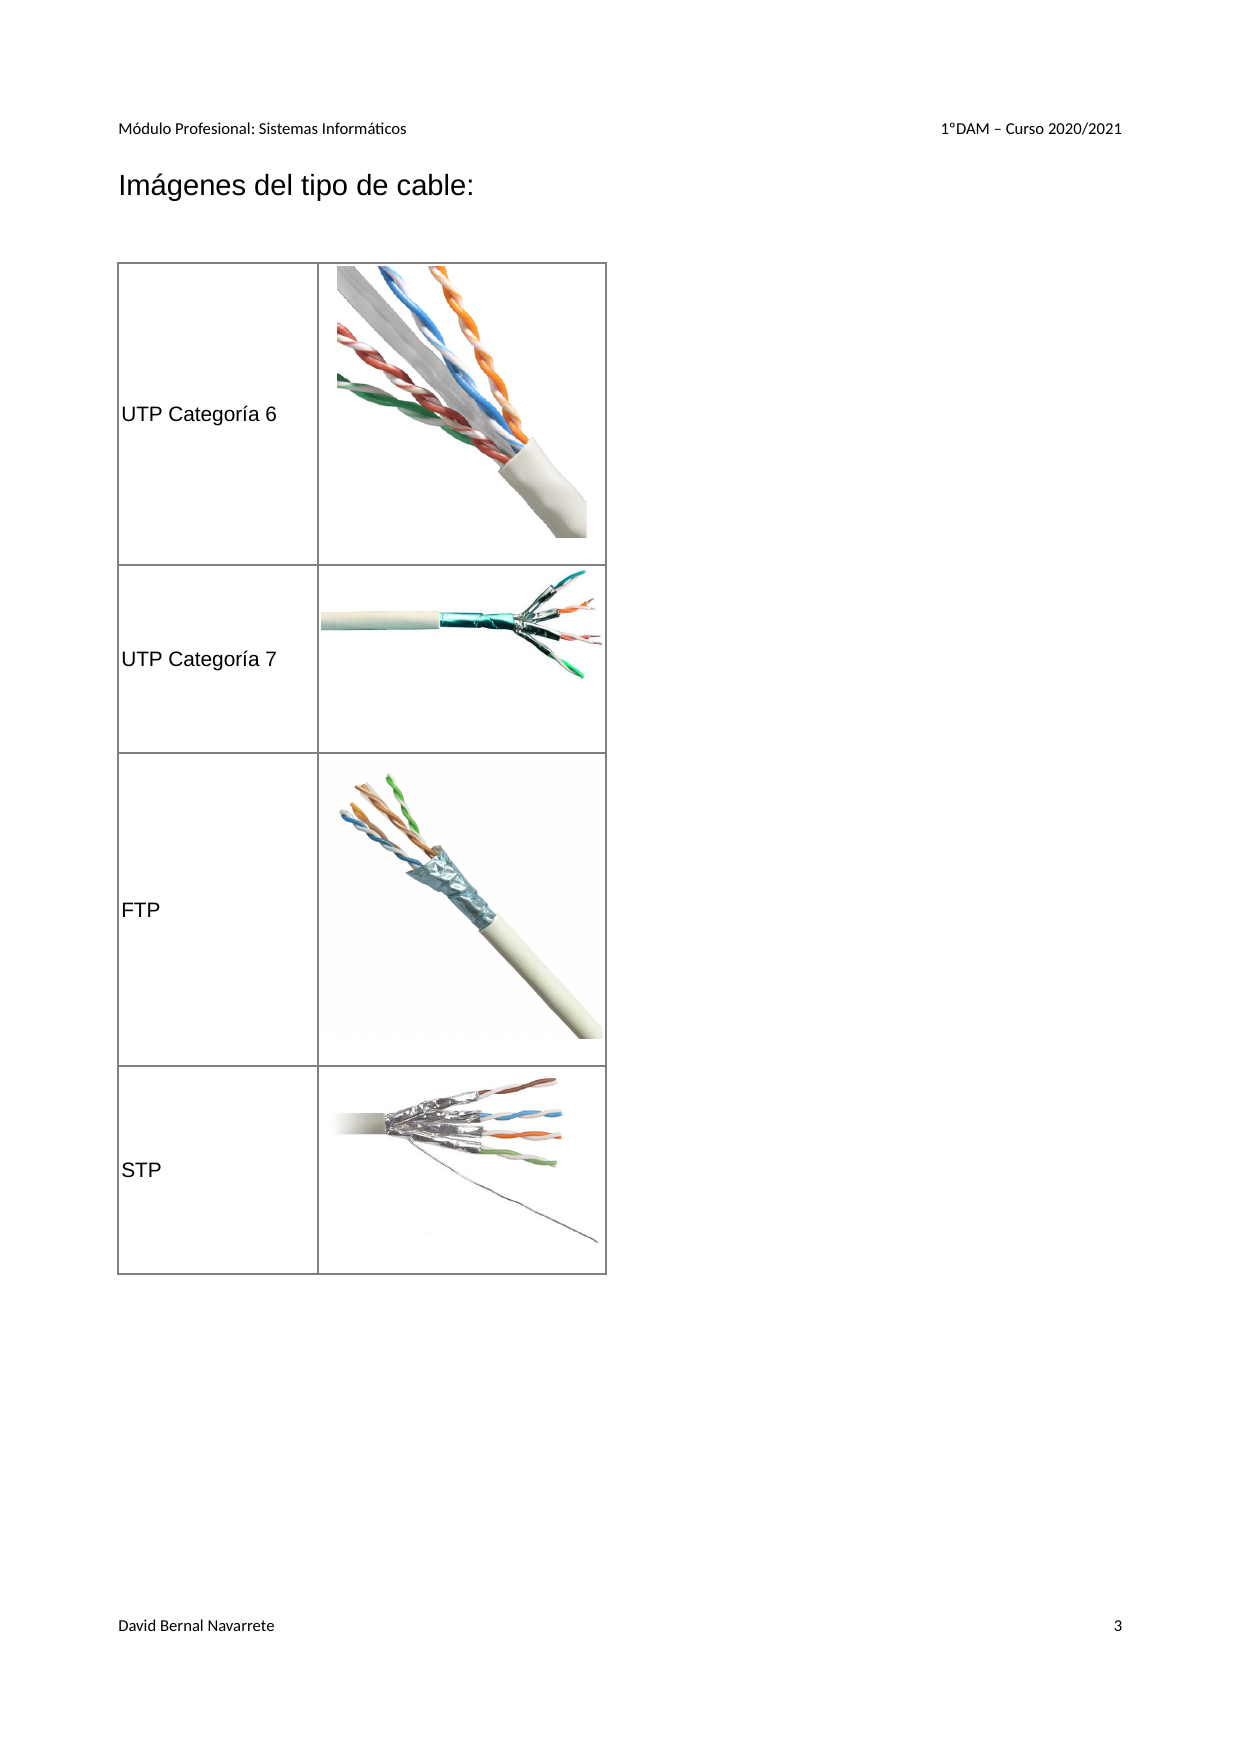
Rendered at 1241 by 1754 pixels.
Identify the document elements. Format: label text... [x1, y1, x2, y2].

table_header [319, 264, 605, 564]
table_cell FTP [119, 754, 317, 1065]
subtitle Imágenes del tipo de cable: [118, 168, 1122, 201]
table_cell UTP Categoría 7 [119, 566, 317, 752]
table_cell [319, 566, 605, 752]
picture [337, 266, 587, 538]
table_cell [319, 1067, 605, 1272]
picture [321, 1070, 603, 1246]
table_cell [319, 754, 605, 1065]
picture [321, 569, 603, 679]
table_header UTP Categoría 6 [119, 264, 317, 564]
table_cell STP [119, 1067, 317, 1272]
picture [321, 756, 603, 1039]
